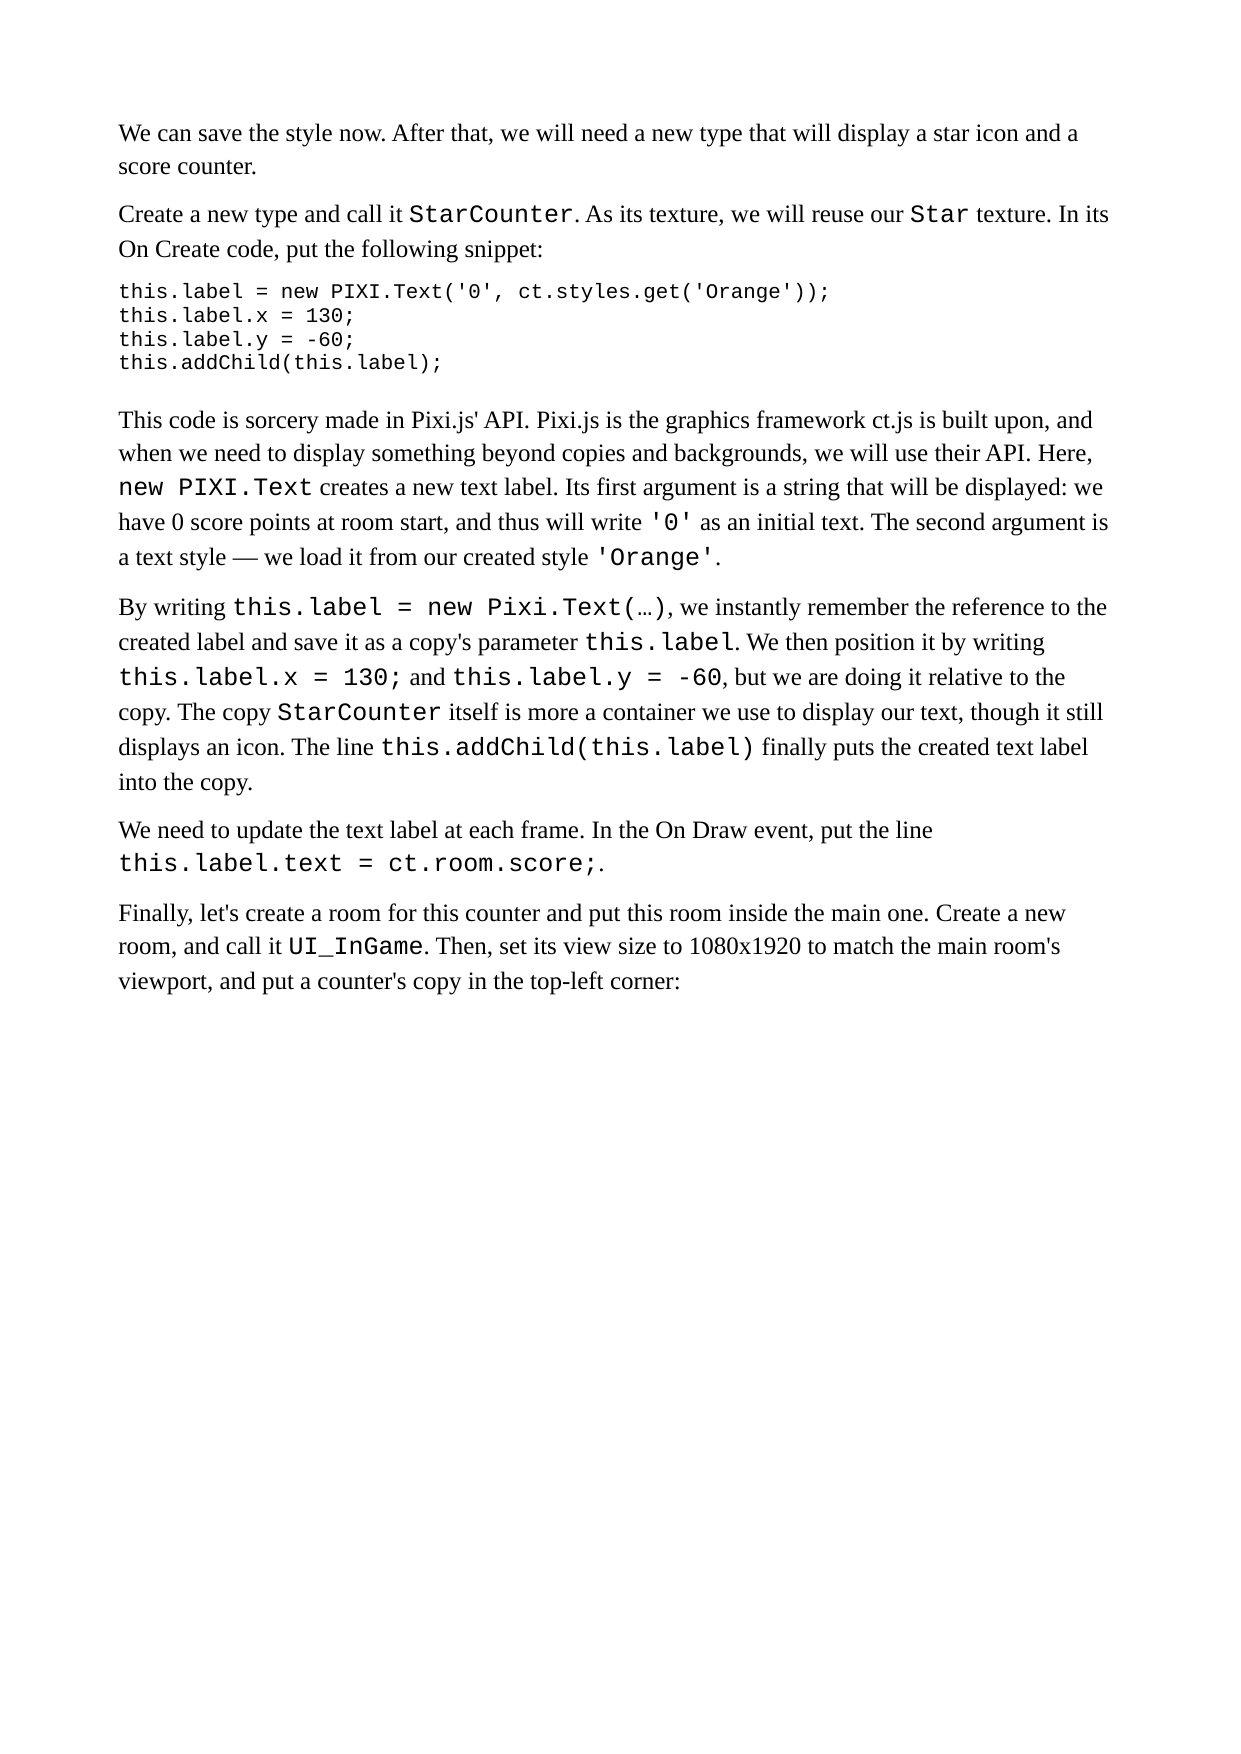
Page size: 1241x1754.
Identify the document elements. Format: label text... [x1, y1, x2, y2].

text this.label = new PIXI.Text('0', ct.styles.get('Orange')); [118, 281, 1122, 305]
text Create a new type and call it StarCounter. As its texture, we will reuse our Star texture. In its On Create code, put the following snippet: [118, 199, 1122, 263]
text We can save the style now. After that, we will need a new type that will display a star icon and a score counter. [118, 118, 1122, 180]
text this.label.y = -60; [118, 329, 1122, 352]
text We need to update the text label at each frame. In the On Draw event, put the line this.label.text = ct.room.score;. [118, 815, 1122, 879]
text this.label.x = 130; [118, 305, 1122, 329]
text Finally, let's create a room for this counter and put this room inside the main one. Create a new room, and call it UI_InGame. Then, set its view size to 1080x1920 to match the main room's viewport, and put a counter's copy in the top-left corner: [118, 898, 1122, 995]
text this.addChild(this.label); [118, 352, 1122, 376]
text This code is sorcery made in Pixi.js' API. Pixi.js is the graphics framework ct.js is built upon, and when we need to display something beyond copies and backgrounds, we will use their API. Here, new PIXI.Text creates a new text label. Its first argument is a string that will be displayed: we have 0 score points at room start, and thus will write '0' as an initial text. The second argument is a text style — we load it from our created style 'Orange'. [118, 406, 1122, 573]
text By writing this.label = new Pixi.Text(…), we instantly remember the reference to the created label and save it as a copy's parameter this.label. We then position it by writing this.label.x = 130; and this.label.y = -60, but we are doing it relative to the copy. The copy StarCounter itself is more a container we use to display our text, though it still displays an icon. The line this.addChild(this.label) finally puts the created text label into the copy. [118, 592, 1122, 796]
